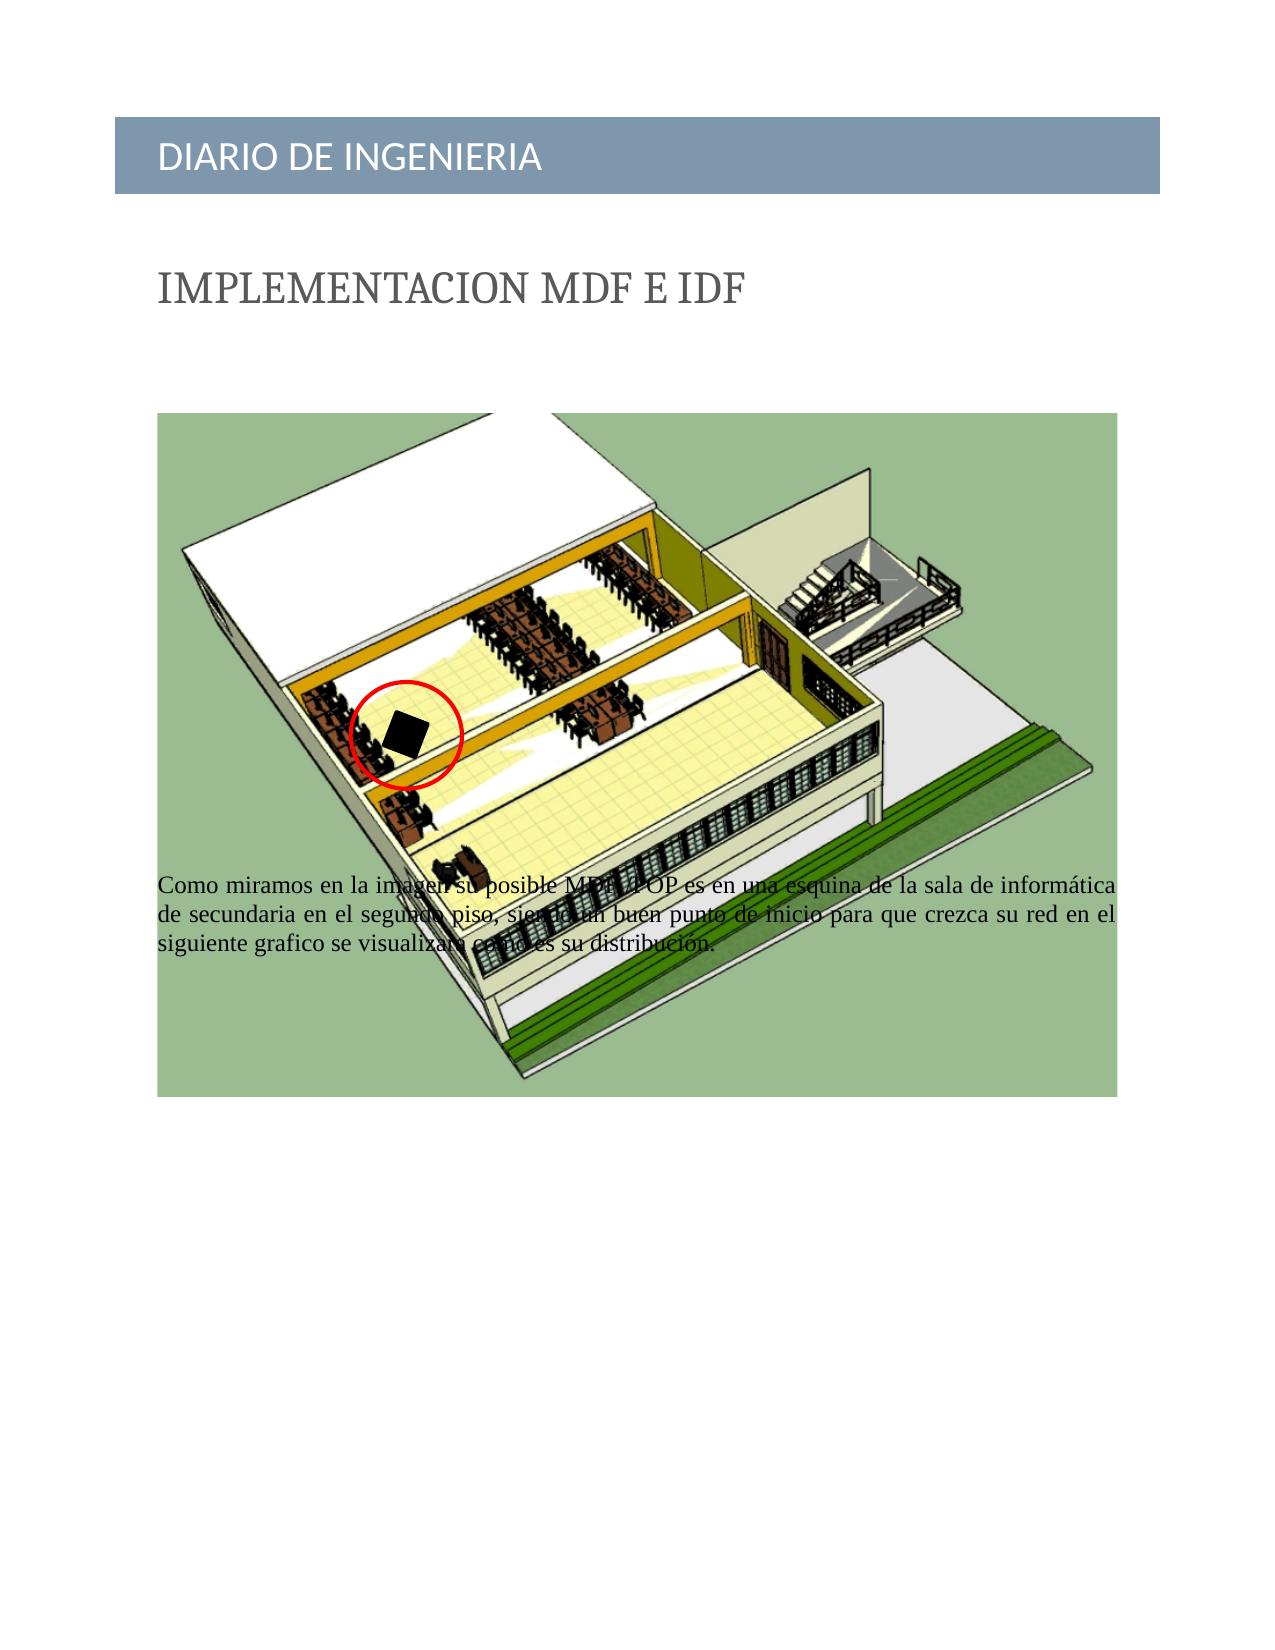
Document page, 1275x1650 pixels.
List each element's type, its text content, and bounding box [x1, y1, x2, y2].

text Como miramos en la imagen su posible MDF /POP es en una esquina de la sala de informática de secundaria en el segundo piso, siendo un buen punto de inicio para que crezca su red en el siguiente grafico se visualizara como es su distribución. [157, 870, 1117, 956]
picture [157, 413, 1118, 1097]
subtitle IMPLEMENTACION MDF E IDF [157, 262, 1117, 315]
